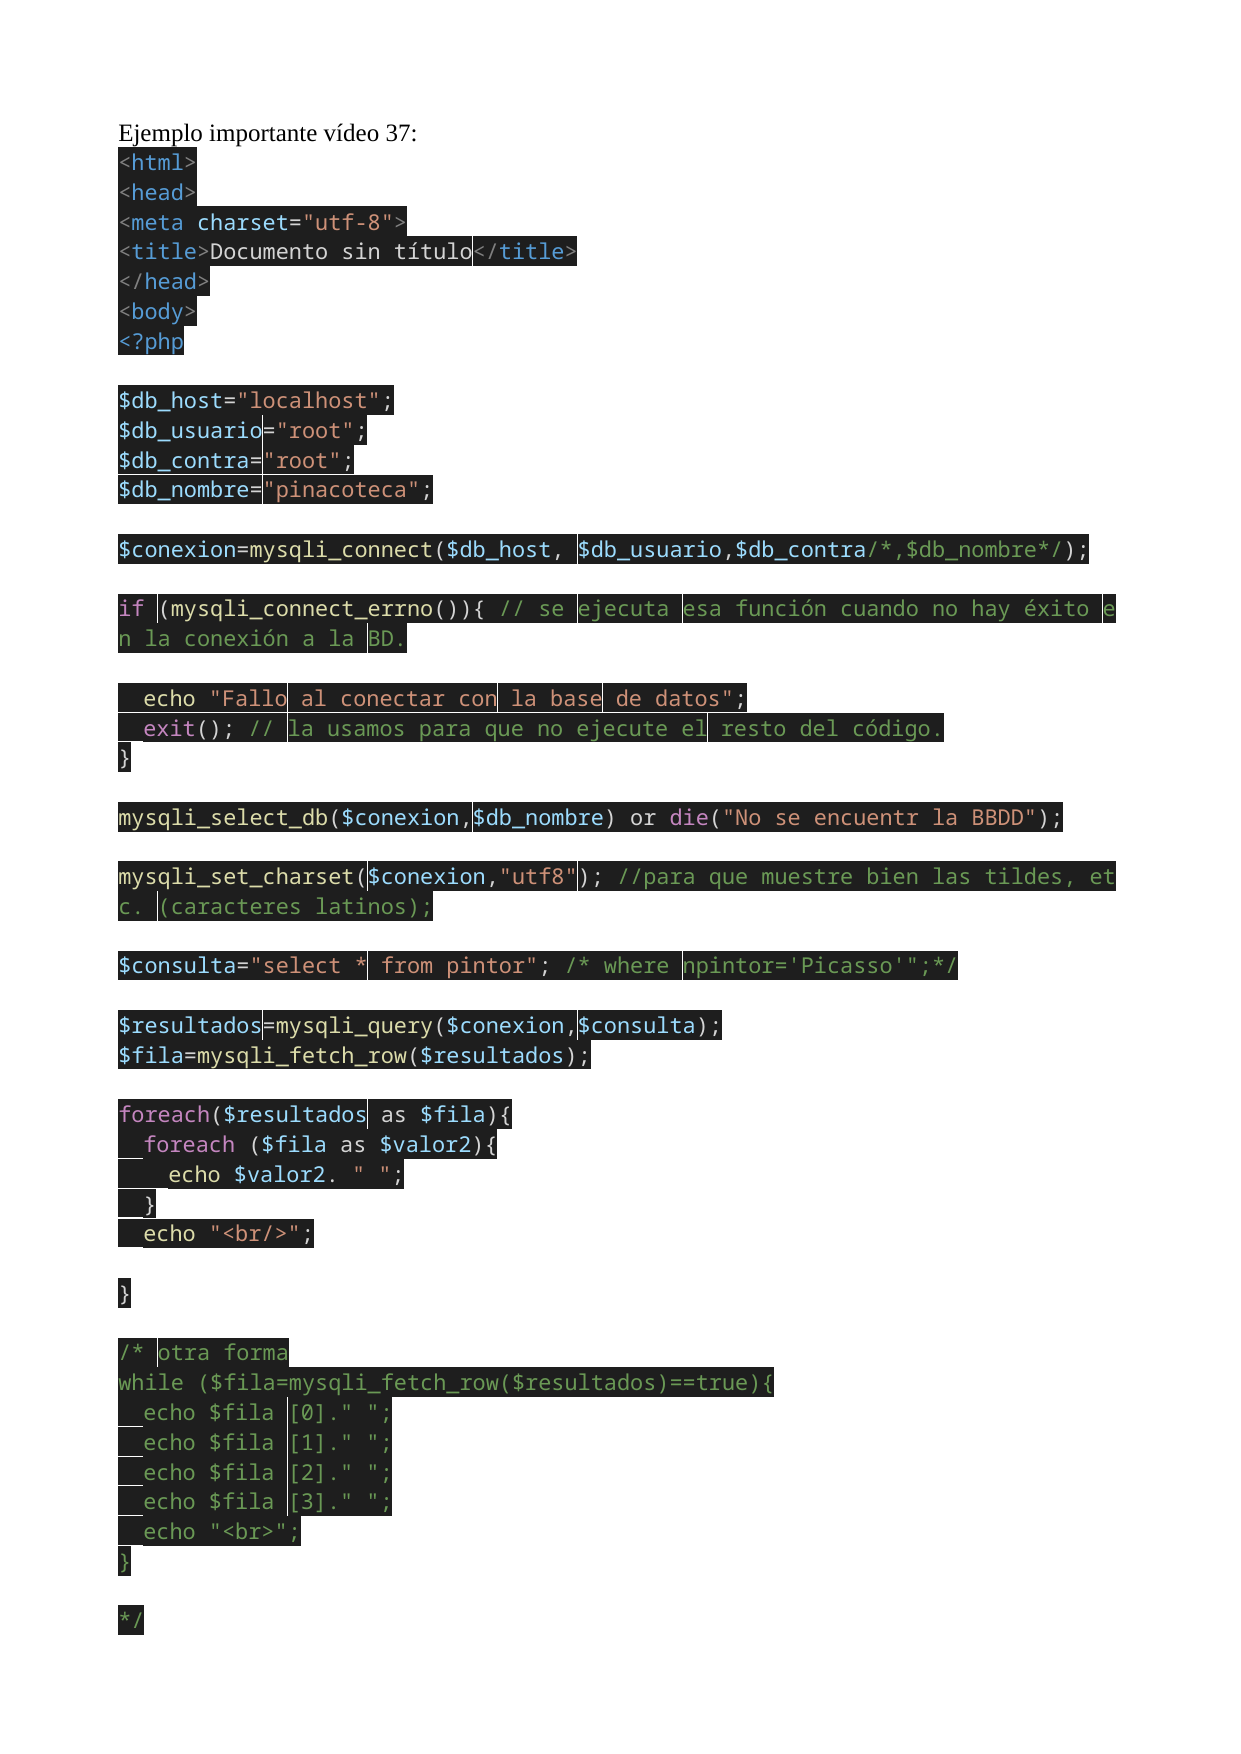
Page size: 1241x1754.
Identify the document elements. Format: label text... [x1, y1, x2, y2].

text $resultados=mysqli_query($conexion,$consulta); [118, 1010, 1122, 1040]
text echo "<br/>"; [118, 1218, 1122, 1248]
text <meta charset="utf-8"> [118, 206, 1122, 236]
text $fila=mysqli_fetch_row($resultados); [118, 1040, 1122, 1069]
text mysqli_select_db($conexion,$db_nombre) or die("No se encuentr la BBDD"); [118, 802, 1122, 832]
text echo "Fallo al conectar con la base de datos"; [118, 683, 1122, 712]
text $consulta="select * from pintor"; /* where npintor='Picasso'";*/ [118, 951, 1122, 980]
text <body> [118, 296, 1122, 326]
text foreach ($fila as $valor2){ [118, 1129, 1122, 1159]
text */ [118, 1605, 1122, 1635]
text echo $valor2. " "; [118, 1159, 1122, 1189]
text mysqli_set_charset($conexion,"utf8"); //para que muestre bien las tildes, etc. (caracteres latinos); [118, 861, 1122, 921]
text if (mysqli_connect_errno()){ // se ejecuta esa función cuando no hay éxito en la conexión a la BD. [118, 593, 1122, 653]
text foreach($resultados as $fila){ [118, 1099, 1122, 1129]
text $db_usuario="root"; [118, 415, 1122, 445]
text <?php [118, 326, 1122, 355]
text $conexion=mysqli_connect($db_host, $db_usuario,$db_contra/*,$db_nombre*/); [118, 534, 1122, 564]
text echo $fila [1]." "; [118, 1427, 1122, 1457]
text } [118, 1189, 1122, 1218]
text </head> [118, 266, 1122, 296]
text $db_host="localhost"; [118, 385, 1122, 415]
text echo $fila [2]." "; [118, 1457, 1122, 1486]
text <html> [118, 147, 1122, 177]
text Ejemplo importante vídeo 37: [118, 118, 1122, 147]
text $db_nombre="pinacoteca"; [118, 474, 1122, 504]
text echo $fila [3]." "; [118, 1486, 1122, 1516]
text } [118, 1278, 1122, 1308]
text <title>Documento sin título</title> [118, 236, 1122, 266]
text } [118, 742, 1122, 772]
text $db_contra="root"; [118, 445, 1122, 474]
text exit(); // la usamos para que no ejecute el resto del código. [118, 712, 1122, 742]
text /* otra forma [118, 1337, 1122, 1367]
text while ($fila=mysqli_fetch_row($resultados)==true){ [118, 1367, 1122, 1397]
text echo $fila [0]." "; [118, 1397, 1122, 1427]
text } [118, 1546, 1122, 1576]
text echo "<br>"; [118, 1516, 1122, 1546]
text <head> [118, 177, 1122, 206]
